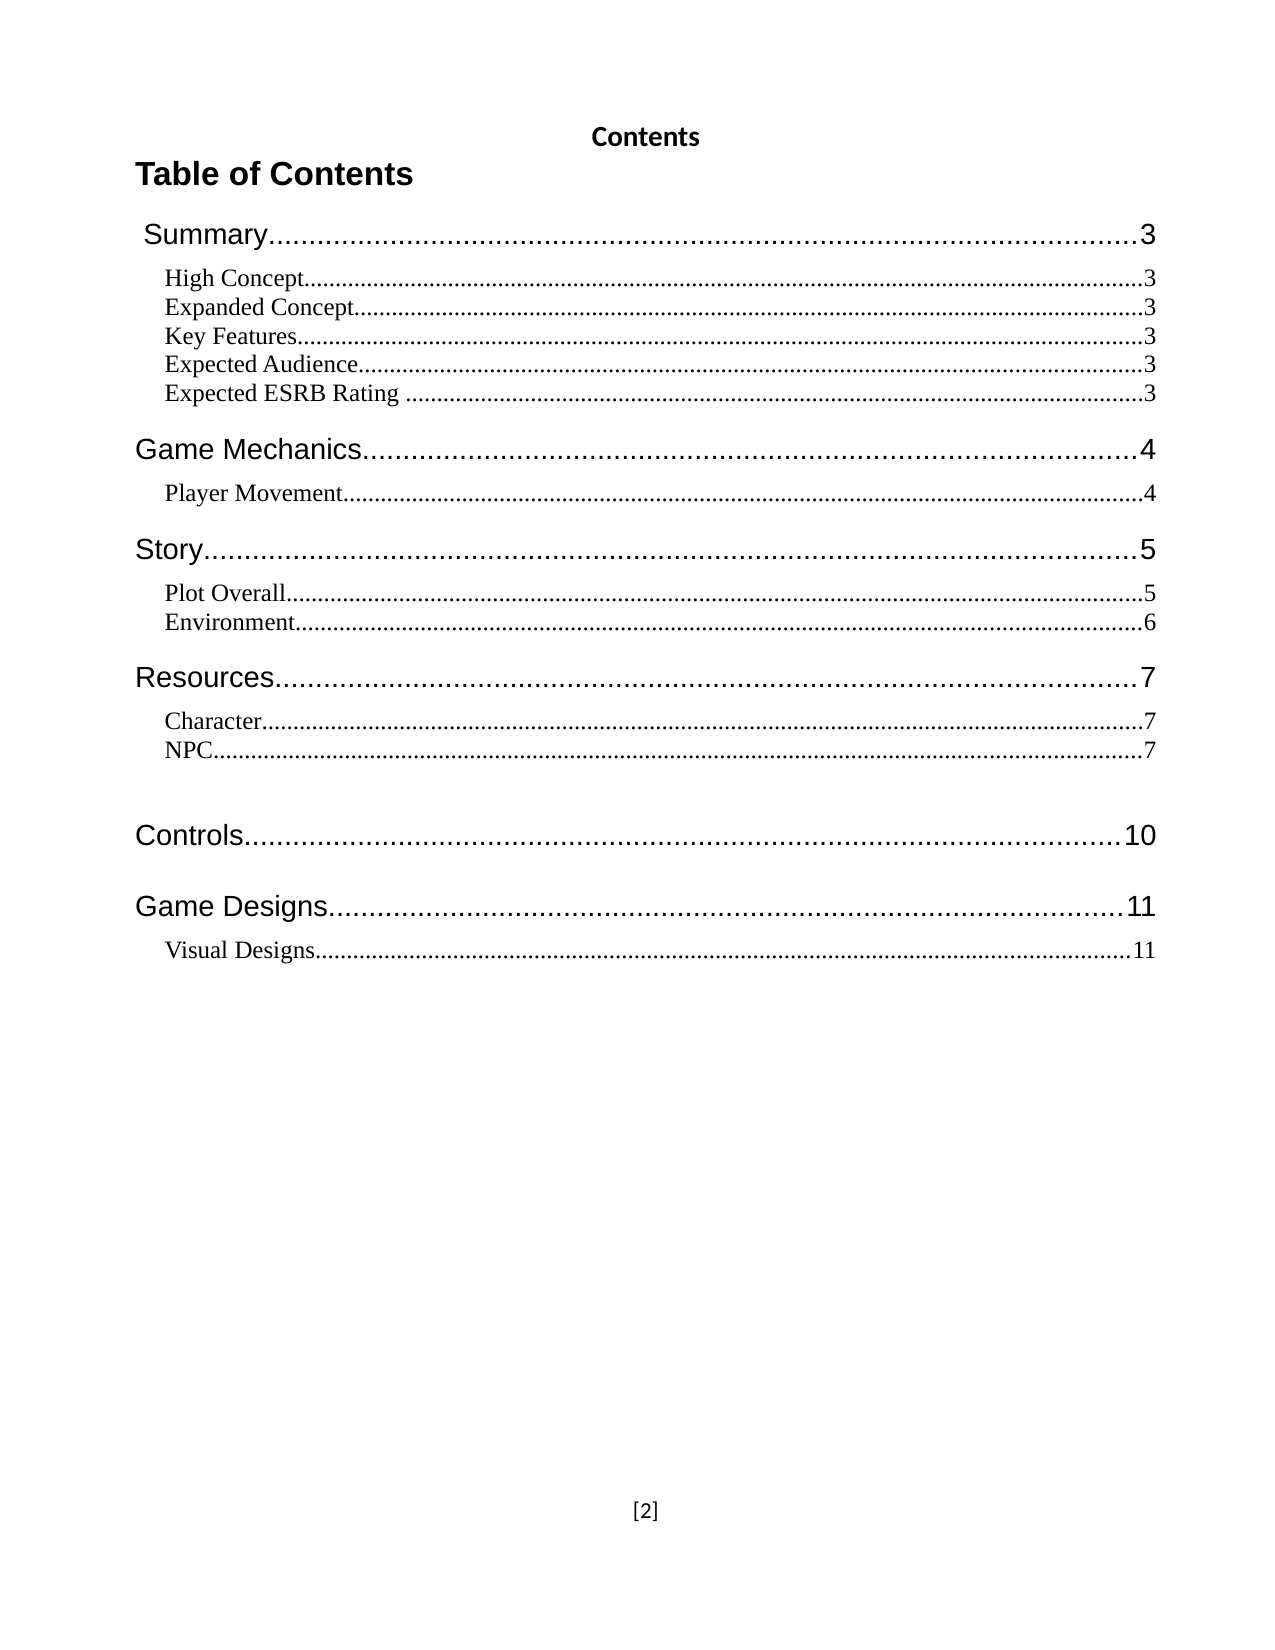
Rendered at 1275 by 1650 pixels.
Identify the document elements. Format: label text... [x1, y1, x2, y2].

subtitle Game Designs 11 [135, 889, 1156, 922]
text Expected Audience 3 [164, 349, 1156, 378]
text [2] [135, 1497, 1156, 1524]
subtitle Controls 10 [135, 818, 1156, 851]
text Contents [135, 118, 1156, 154]
subtitle Table of Contents [135, 154, 1156, 192]
subtitle Summary 3 [135, 217, 1156, 251]
text Environment 6 [164, 607, 1156, 635]
text Character 7 [164, 706, 1156, 735]
text High Concept 3 [164, 263, 1156, 292]
subtitle Game Mechanics 4 [135, 432, 1156, 466]
subtitle Story 5 [135, 532, 1156, 565]
subtitle Resources 7 [135, 660, 1156, 694]
text Key Features 3 [164, 321, 1156, 349]
text Visual Designs 11 [164, 935, 1156, 963]
text Plot Overall 5 [164, 578, 1156, 607]
text Player Movement 4 [164, 478, 1156, 507]
text Expected ESRB Rating 3 [164, 378, 1156, 407]
text Expanded Concept 3 [164, 292, 1156, 321]
text NPC 7 [164, 735, 1156, 764]
